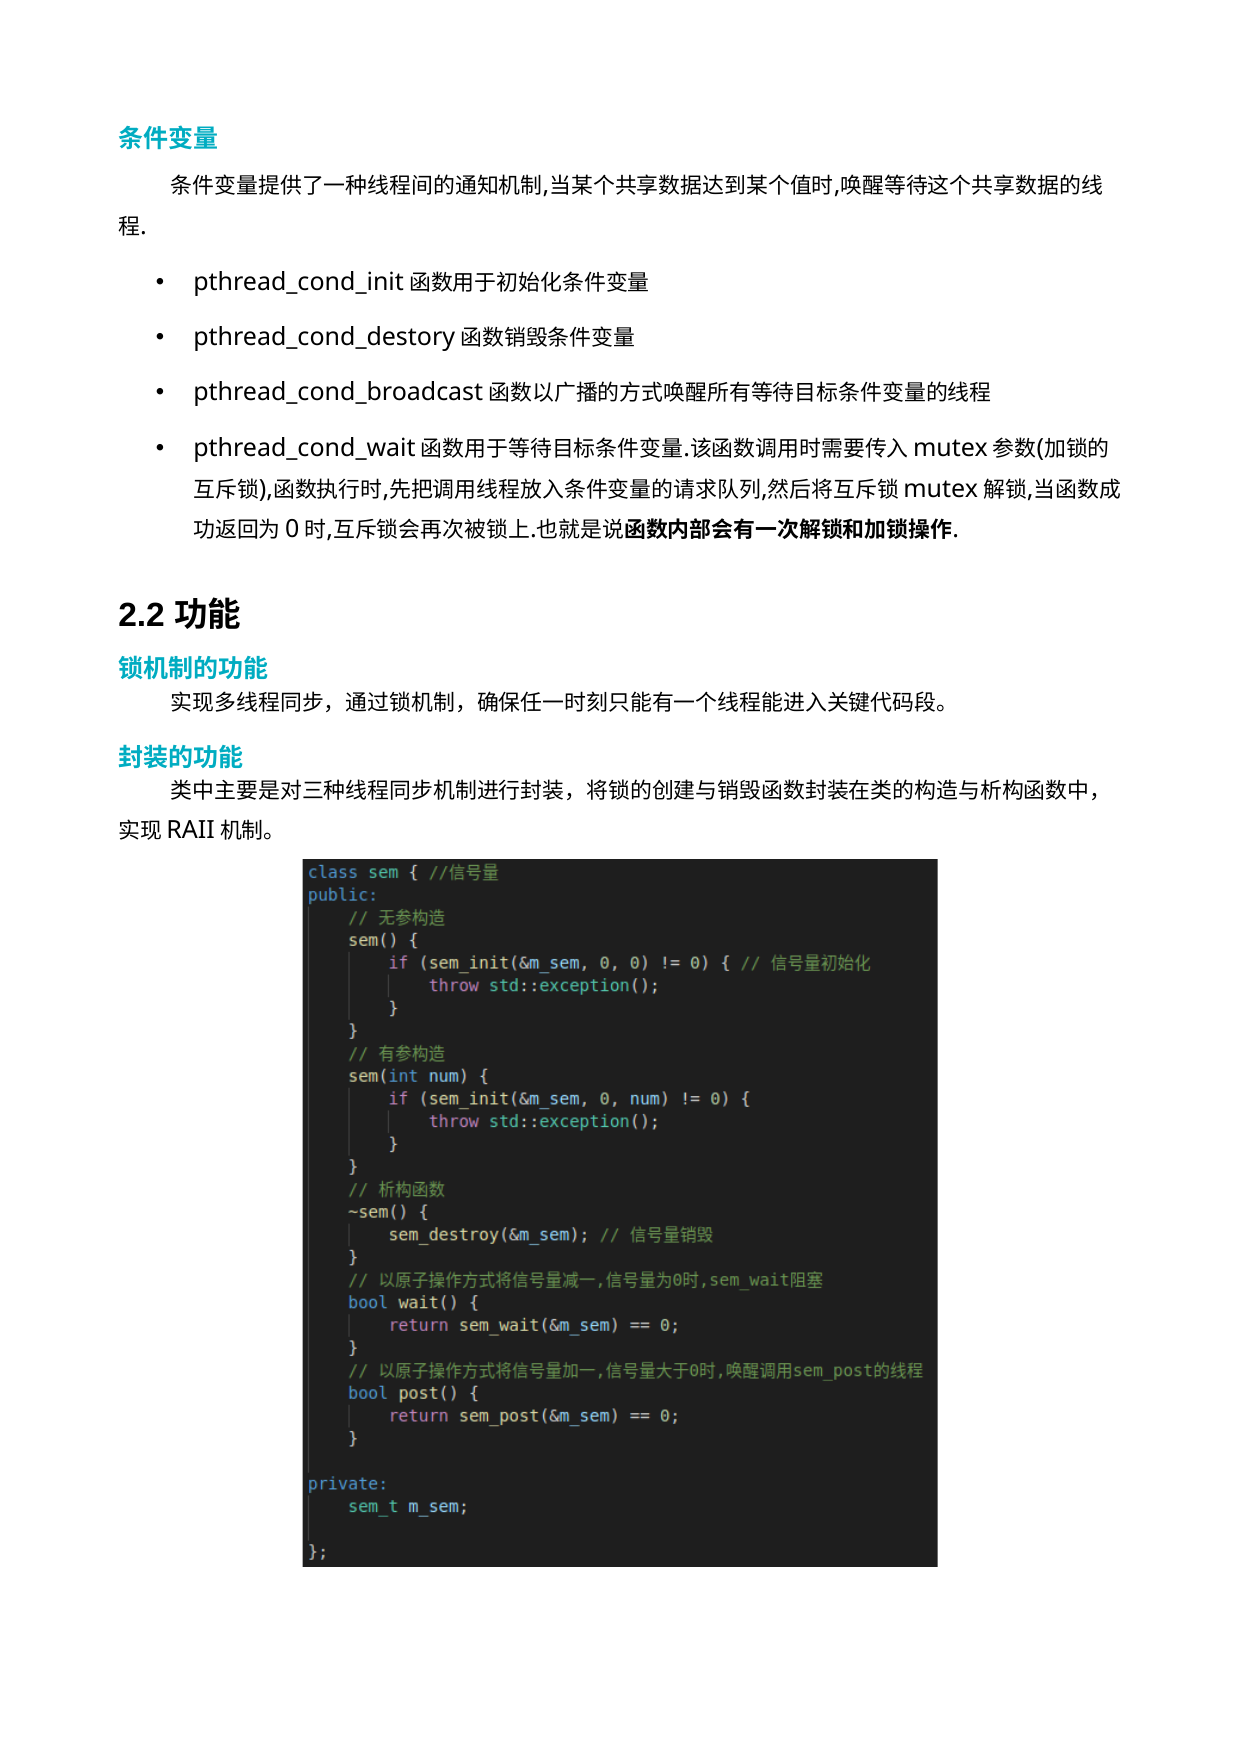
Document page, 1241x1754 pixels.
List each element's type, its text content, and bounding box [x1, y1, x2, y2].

list pthread_cond_wait函数用于等待目标条件变量.该函数调用时需要传入mutex参数(加锁的互斥锁),函数执行时,先把调用线程放入条件变量的请求队列,然后将互斥锁mutex解锁,当函数成功返回为0时,互斥锁会再次被锁上.也就是说函数内部会有一次解锁和加锁操作. [156, 429, 1122, 545]
text 条件变量提供了一种线程间的通知机制,当某个共享数据达到某个值时,唤醒等待这个共享数据的线程. [118, 167, 1122, 242]
subtitle 条件变量 [118, 118, 1122, 154]
subtitle 锁机制的功能 [118, 648, 1122, 684]
subtitle 2.2 功能 [118, 587, 1122, 636]
list pthread_cond_init函数用于初始化条件变量 [156, 263, 1122, 297]
text 实现多线程同步，通过锁机制，确保任一时刻只能有一个线程能进入关键代码段。 [118, 684, 1122, 716]
list pthread_cond_broadcast函数以广播的方式唤醒所有等待目标条件变量的线程 [156, 374, 1122, 408]
list pthread_cond_destory函数销毁条件变量 [156, 318, 1122, 353]
picture [302, 859, 938, 1567]
subtitle 封装的功能 [118, 737, 1122, 773]
text 类中主要是对三种线程同步机制进行封装，将锁的创建与销毁函数封装在类的构造与析构函数中，实现RAII机制。 [118, 773, 1122, 846]
